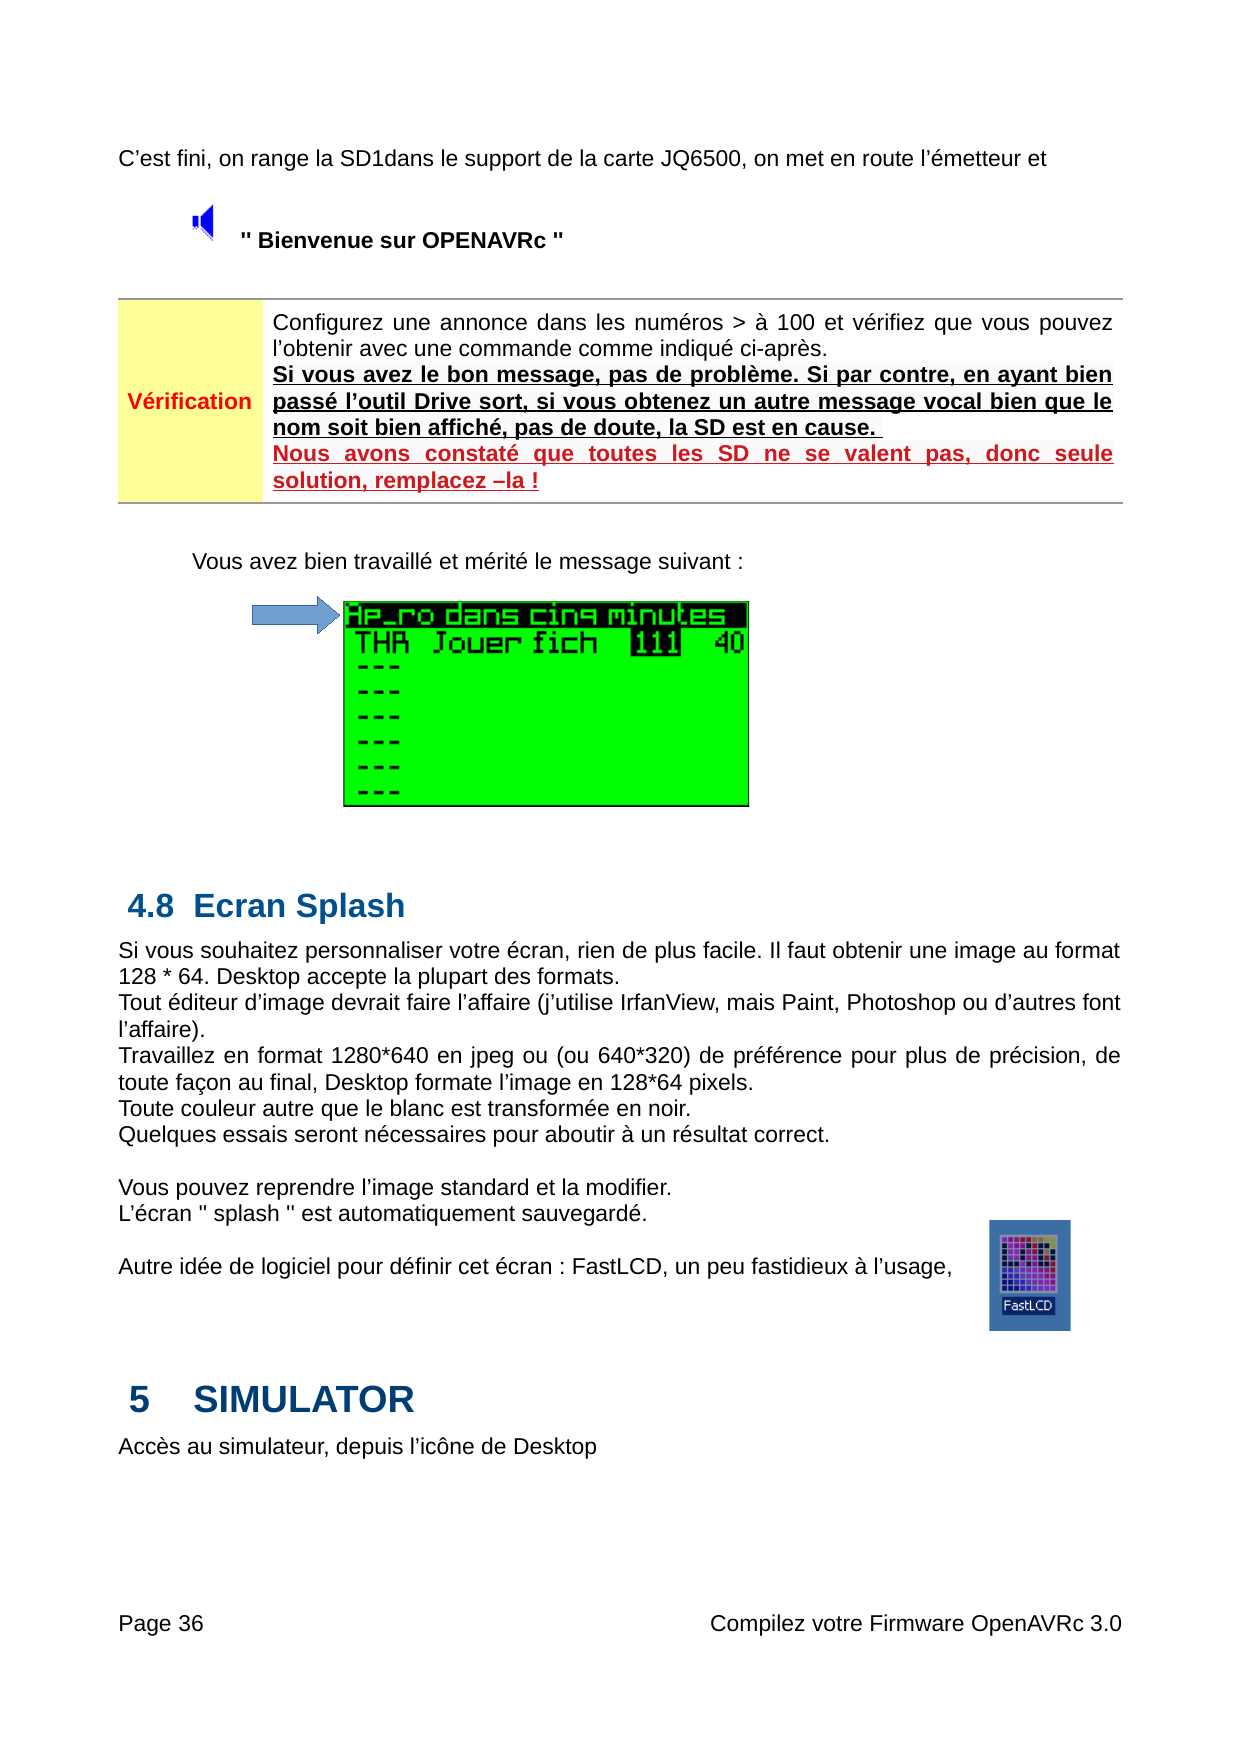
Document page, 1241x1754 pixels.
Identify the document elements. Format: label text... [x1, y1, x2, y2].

text Vous pouvez reprendre l’image standard et la modifier. [118, 1174, 1122, 1200]
text Quelques essais seront nécessaires pour aboutir à un résultat correct. [118, 1121, 1122, 1147]
text C’est fini, on range la SD1dans le support de la carte JQ6500, on met en route l’émetteur et [118, 144, 1122, 171]
text Autre idée de logiciel pour définir cet écran : FastLCD, un peu fastidieux à l’usage, [118, 1253, 989, 1279]
table_header Configurez une annonce dans les numéros > à 100 et vérifiez que vous pouvez l’obtenir avec une commande comme indiqué ci-après. Si vous avez le bon message, pas de problème. Si par contre, en ayant bien passé l’outil Drive sort, si vous obtenez un autre message vocal bien que le nom soit bien affiché, pas de doute, la SD est en cause. Nous avons constaté que toutes les SD ne se valent pas, donc seule solution, remplacez –la ! [264, 300, 1122, 502]
text L’écran '' splash '' est automatiquement sauvegardé. [118, 1200, 1122, 1227]
picture [343, 601, 750, 807]
picture [192, 197, 241, 249]
subtitle SIMULATOR [118, 1377, 1122, 1420]
text Accès au simulateur, depuis l’icône de Desktop [118, 1433, 1122, 1459]
text Travaillez en format 1280*640 en jpeg ou (ou 640*320) de préférence pour plus de précision, de toute façon au final, Desktop formate l’image en 128*64 pixels. [118, 1042, 1122, 1095]
text Vous avez bien travaillé et mérité le message suivant : [118, 548, 1122, 574]
table_header Vérification [118, 300, 263, 502]
text Si vous souhaitez personnaliser votre écran, rien de plus facile. Il faut obtenir une image au format 128 * 64. Desktop accepte la plupart des formats. [118, 937, 1122, 989]
text Toute couleur autre que le blanc est transformée en noir. [118, 1095, 1122, 1121]
subtitle Ecran Splash [118, 886, 1122, 924]
text Tout éditeur d’image devrait faire l’affaire (j’utilise IrfanView, mais Paint, Photoshop ou d’autres font l’affaire). [118, 989, 1122, 1042]
text '' Bienvenue sur OPENAVRc '' [118, 197, 1122, 254]
